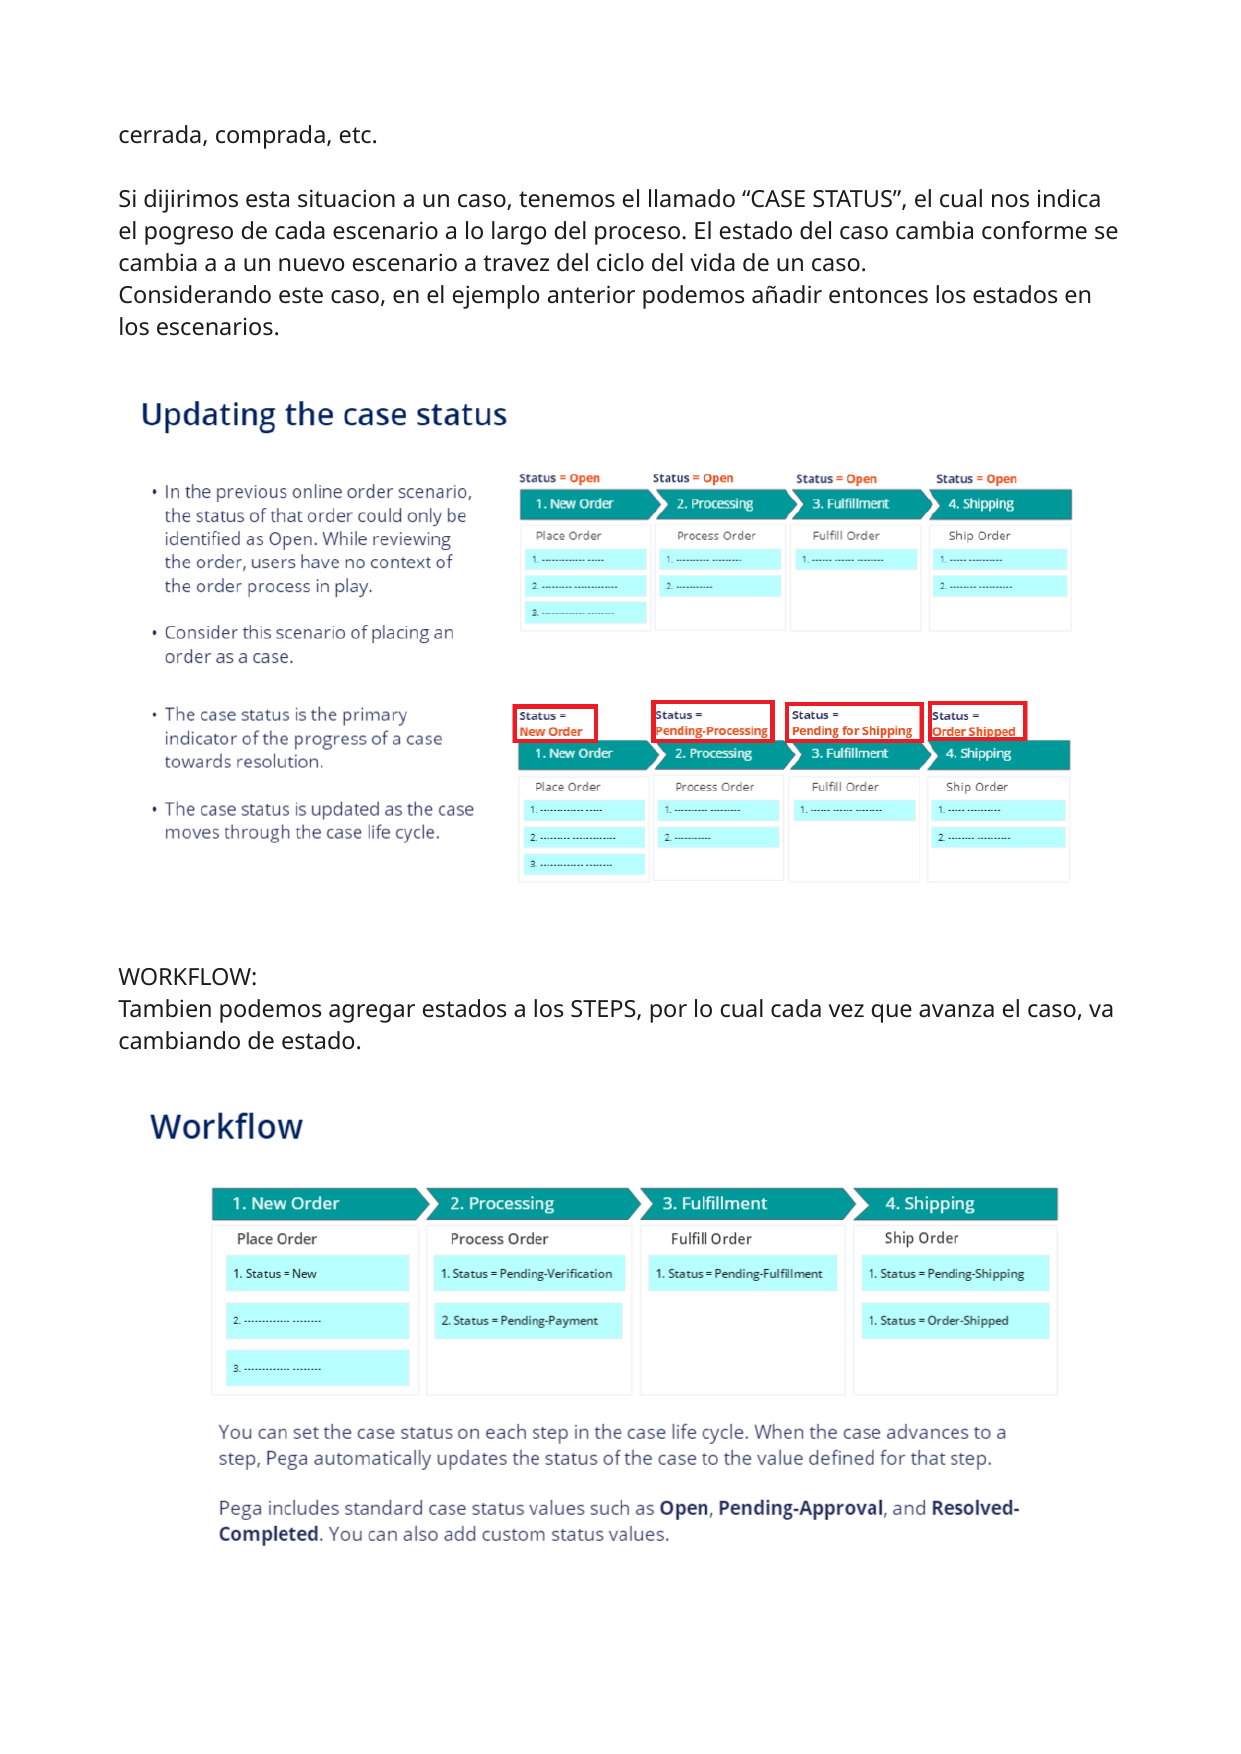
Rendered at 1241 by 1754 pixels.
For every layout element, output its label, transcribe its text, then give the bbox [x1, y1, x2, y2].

text Tambien podemos agregar estados a los STEPS, por lo cual cada vez que avanza el caso, va cambiando de estado. [118, 992, 1122, 1056]
text cerrada, comprada, etc. [118, 118, 1122, 150]
text Si dijirimos esta situacion a un caso, tenemos el llamado “CASE STATUS”, el cual nos indica el pogreso de cada escenario a lo largo del proceso. El estado del caso cambia conforme se cambia a a un nuevo escenario a travez del ciclo del vida de un caso. [118, 182, 1122, 278]
text WORKFLOW: [118, 960, 1122, 992]
text Considerando este caso, en el ejemplo anterior podemos añadir entonces los estados en los escenarios. [118, 278, 1122, 342]
